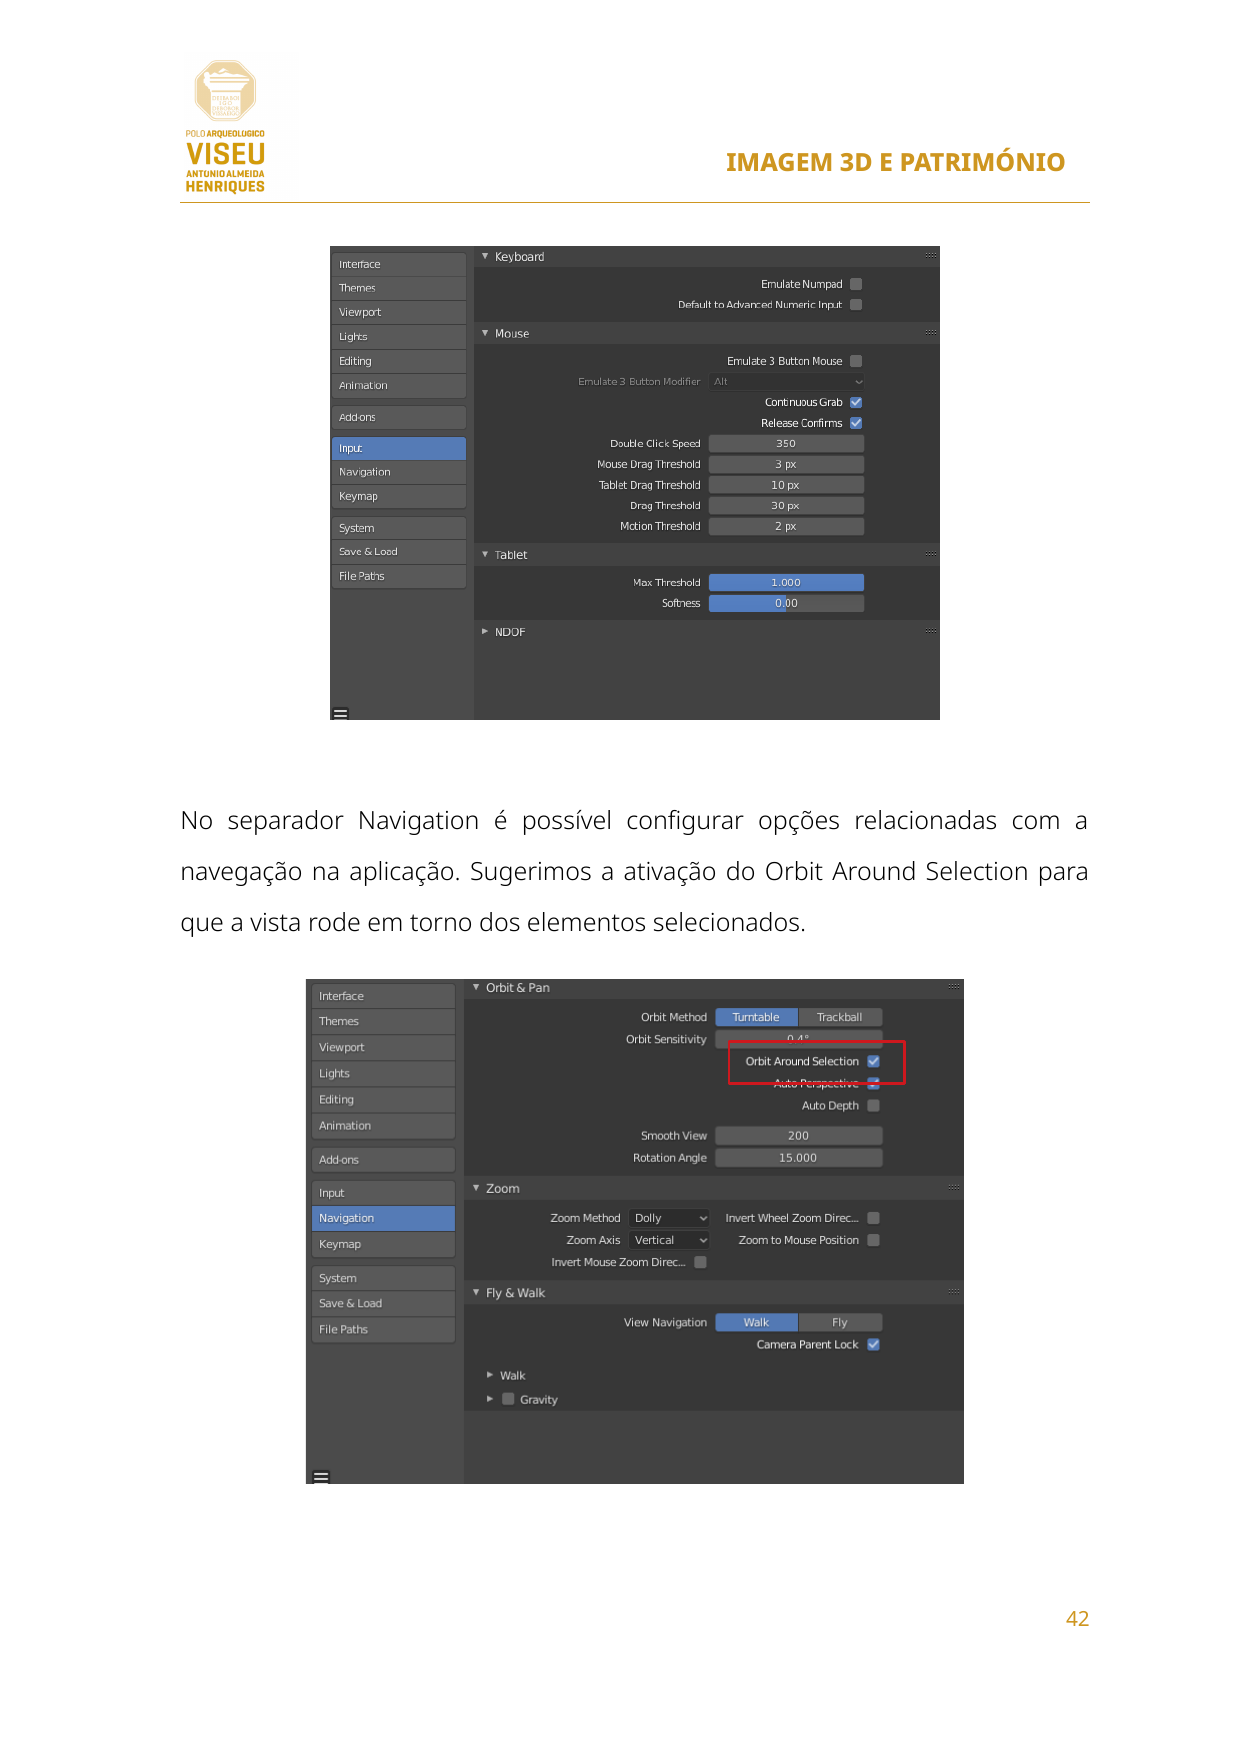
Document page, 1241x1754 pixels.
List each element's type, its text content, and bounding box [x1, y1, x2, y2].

picture [183, 52, 299, 201]
picture [305, 979, 964, 1484]
text No separador Navigation é possível configurar opções relacionadas com a navegação na aplicação. Sugerimos a ativação do Orbit Around Selection para que a vista rode em torno dos elementos selecionados. [180, 802, 1090, 938]
picture [330, 246, 940, 720]
